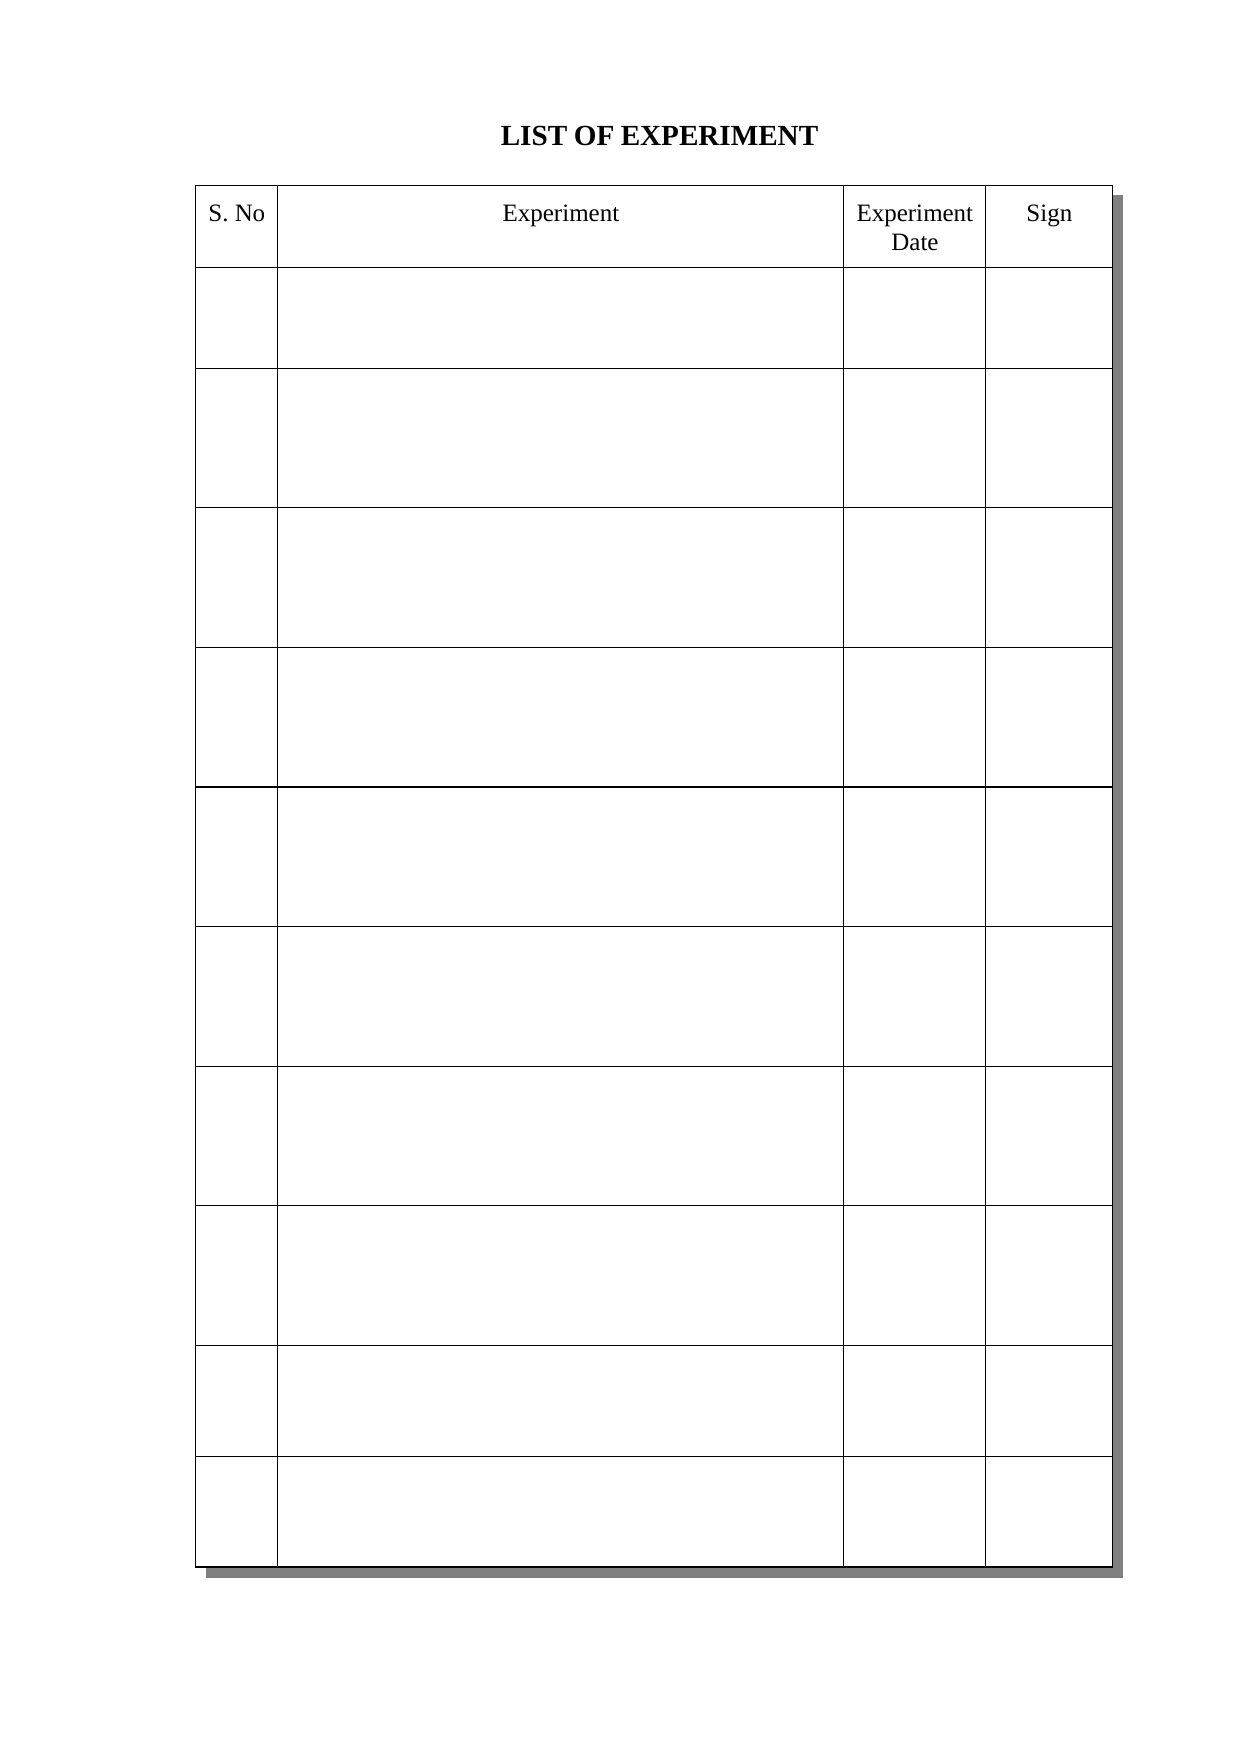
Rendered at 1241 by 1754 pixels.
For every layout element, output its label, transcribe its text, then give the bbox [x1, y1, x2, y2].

table_cell [278, 1067, 843, 1205]
table_cell [844, 1346, 985, 1456]
table_cell [278, 788, 843, 926]
table_cell [844, 1457, 985, 1566]
table_cell [196, 1457, 277, 1566]
table_cell [278, 1457, 843, 1566]
table_cell [844, 927, 985, 1066]
table_cell [986, 927, 1112, 1066]
table_cell [844, 1067, 985, 1205]
table_cell [196, 1067, 277, 1205]
table_cell [196, 1206, 277, 1345]
table_cell [196, 788, 277, 926]
table_cell [278, 648, 843, 786]
table_cell [278, 1346, 843, 1456]
table_cell [986, 369, 1112, 507]
table_cell [196, 268, 277, 368]
table_cell [196, 648, 277, 786]
table_cell [844, 1206, 985, 1345]
table_cell [986, 648, 1112, 786]
table_header Experiment Date [844, 186, 985, 267]
table_cell [986, 268, 1112, 368]
table_cell [844, 508, 985, 647]
table_cell [844, 648, 985, 786]
table_cell [278, 508, 843, 647]
table_cell [986, 788, 1112, 926]
table_cell [844, 268, 985, 368]
text LIST OF EXPERIMENT [195, 118, 1123, 152]
table_cell [986, 1346, 1112, 1456]
table_cell [986, 508, 1112, 647]
table_cell [196, 927, 277, 1066]
table_header Experiment [278, 186, 843, 267]
table_cell [278, 1206, 843, 1345]
table_cell [278, 927, 843, 1066]
table_cell [986, 1457, 1112, 1566]
table_cell [196, 508, 277, 647]
table_header S. No [196, 186, 277, 267]
table_header Sign [986, 186, 1112, 267]
table_cell [196, 1346, 277, 1456]
table_cell [278, 268, 843, 368]
table_cell [844, 369, 985, 507]
table_cell [986, 1206, 1112, 1345]
table_cell [196, 369, 277, 507]
table_cell [278, 369, 843, 507]
table_cell [844, 788, 985, 926]
table_cell [986, 1067, 1112, 1205]
